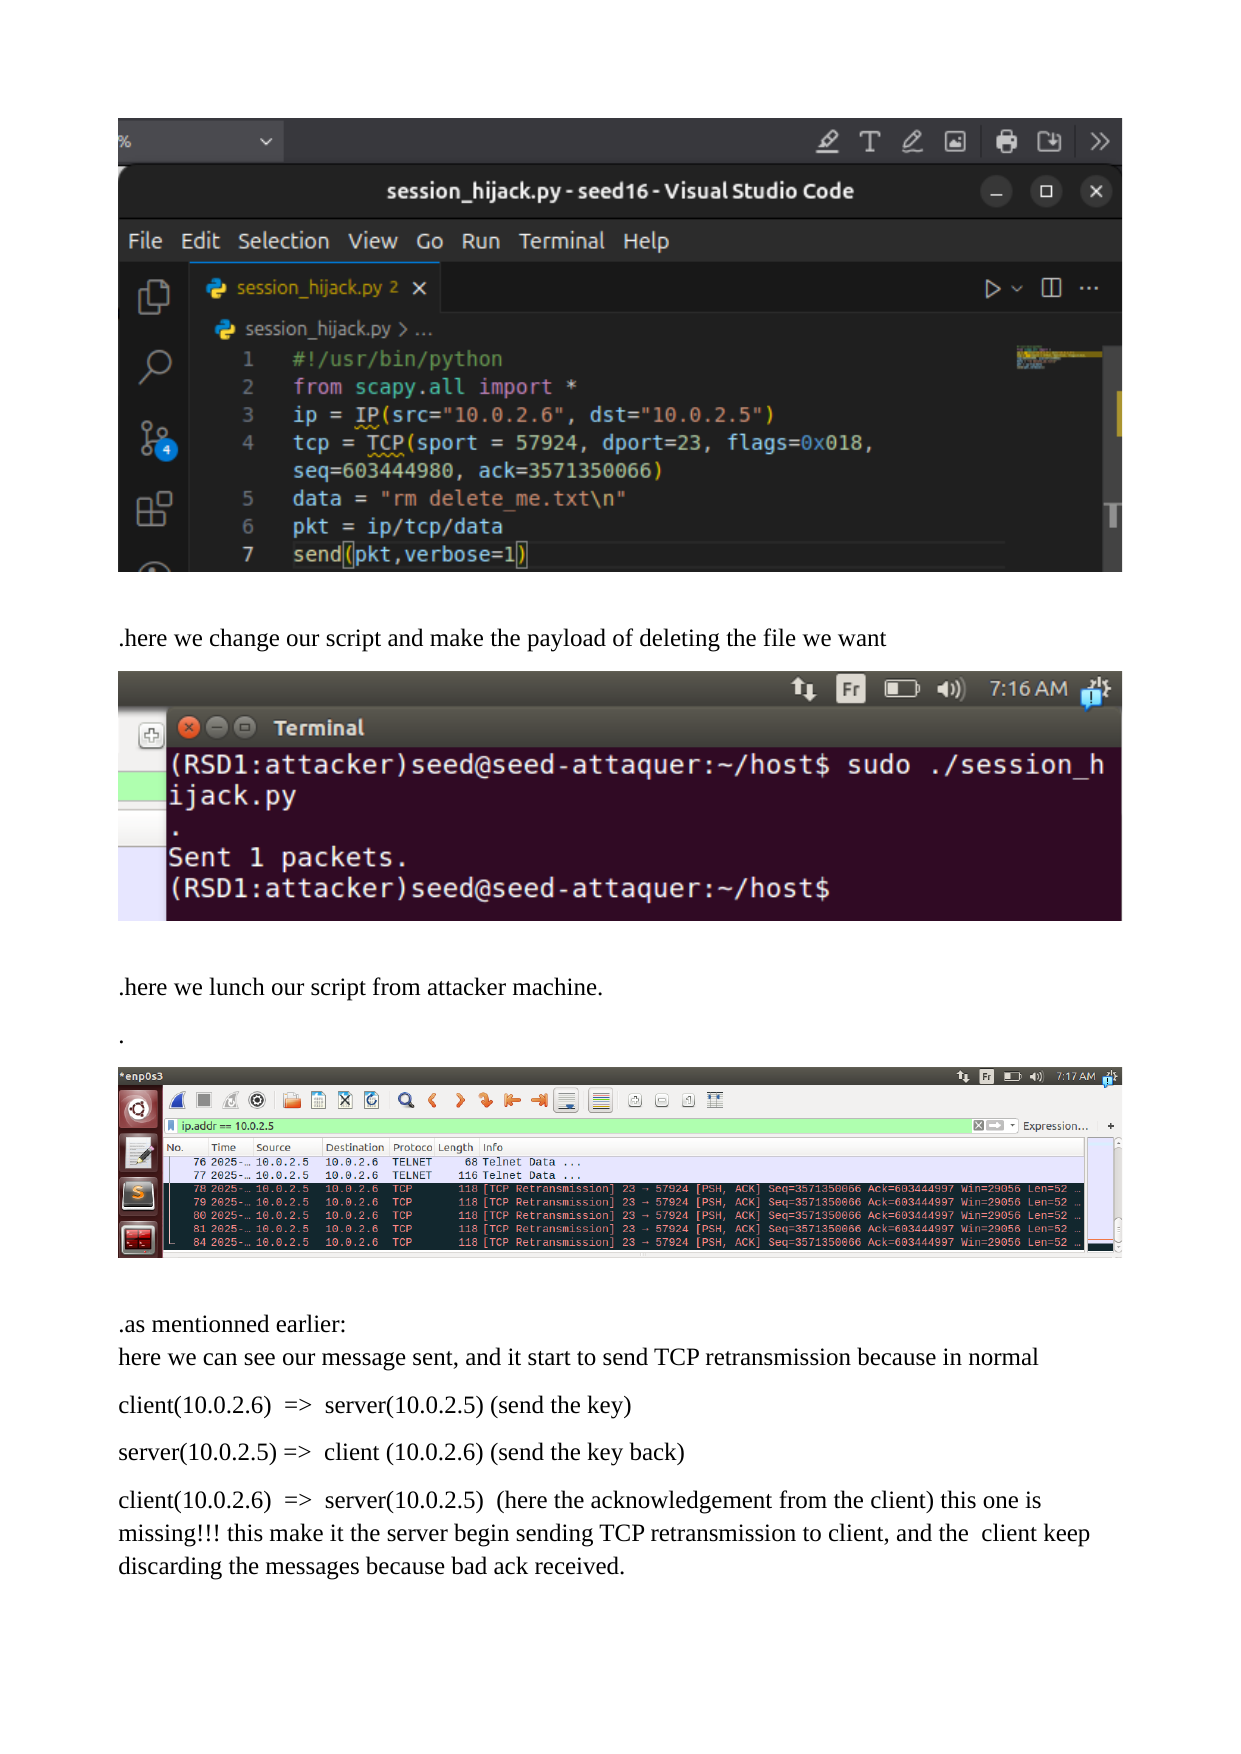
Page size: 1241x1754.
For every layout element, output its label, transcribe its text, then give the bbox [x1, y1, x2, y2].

picture [118, 671, 1123, 921]
text .as mentionned earlier: here we can see our message sent, and it start to send TCP retransmission because in normal [118, 1309, 1122, 1371]
picture [118, 1067, 1123, 1258]
text .here we lunch our script from attacker machine. [118, 972, 1122, 1001]
text . [118, 1020, 1122, 1049]
text client(10.0.2.6) => server(10.0.2.5) (here the acknowledgement from the client) this one is missing!!! this make it the server begin sending TCP retransmission to client, and the client keep discarding the messages because bad ack received. [118, 1485, 1122, 1580]
text .here we change our script and make the payload of deleting the file we want [118, 623, 1122, 652]
picture [118, 118, 1123, 572]
text client(10.0.2.6) => server(10.0.2.5) (send the key) [118, 1390, 1122, 1418]
text server(10.0.2.5) => client (10.0.2.6) (send the key back) [118, 1437, 1122, 1466]
